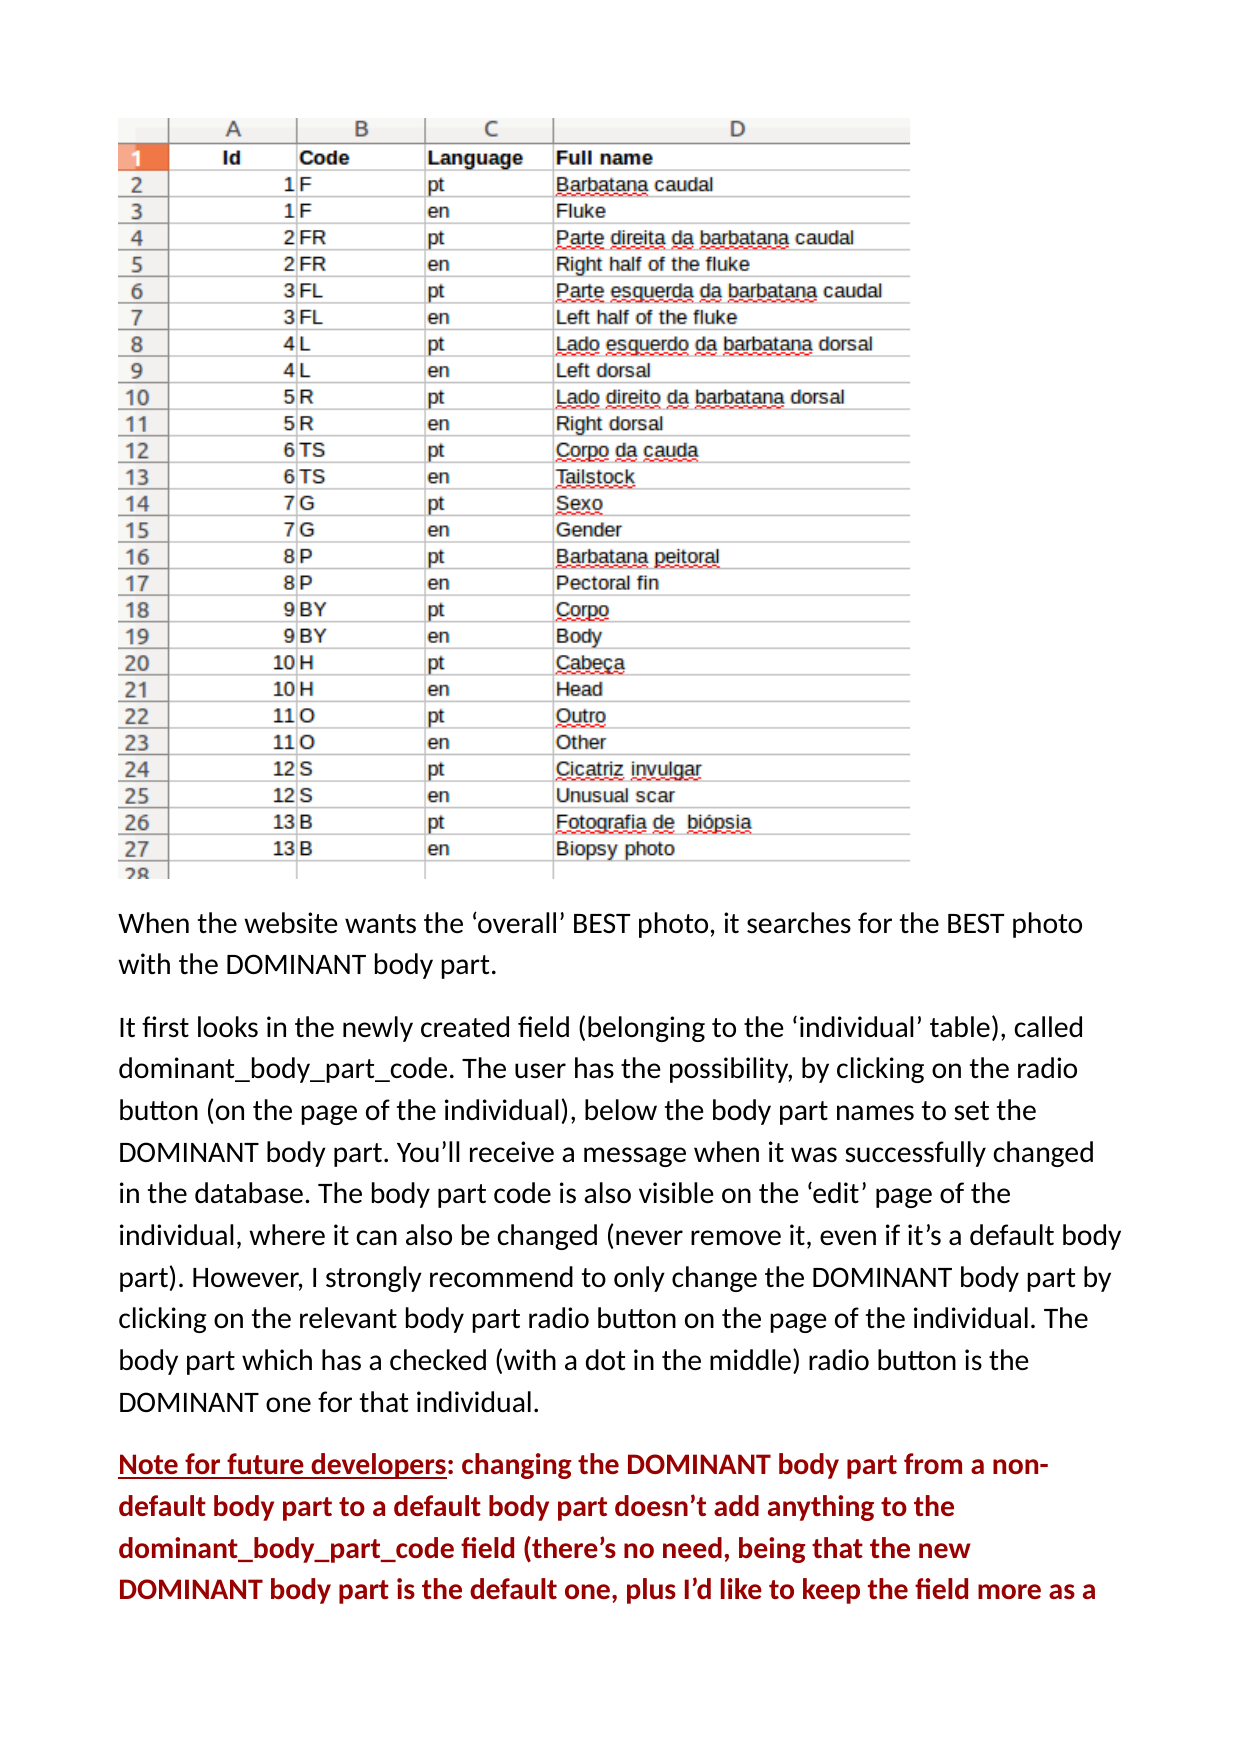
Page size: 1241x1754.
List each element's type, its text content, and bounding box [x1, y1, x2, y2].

text When the website wants the ‘overall’ BEST photo, it searches for the BEST photo with the DOMINANT body part. [118, 904, 1122, 982]
text It first looks in the newly created field (belonging to the ‘individual’ table), called dominant_body_part_code. The user has the possibility, by clicking on the radio button (on the page of the individual), below the body part names to set the DOMINANT body part. You’ll receive a message when it was successfully changed in the database. The body part code is also visible on the ‘edit’ page of the individual, where it can also be changed (never remove it, even if it’s a default body part). However, I strongly recommend to only change the DOMINANT body part by clicking on the relevant body part radio button on the page of the individual. The body part which has a checked (with a dot in the middle) radio button is the DOMINANT one for that individual. [118, 1008, 1122, 1419]
text Note for future developers: changing the DOMINANT body part from a non-default body part to a default body part doesn’t add anything to the dominant_body_part_code field (there’s no need, being that the new DOMINANT body part is the default one, plus I’d like to keep the field more as a [118, 1446, 1122, 1607]
picture [118, 118, 911, 879]
